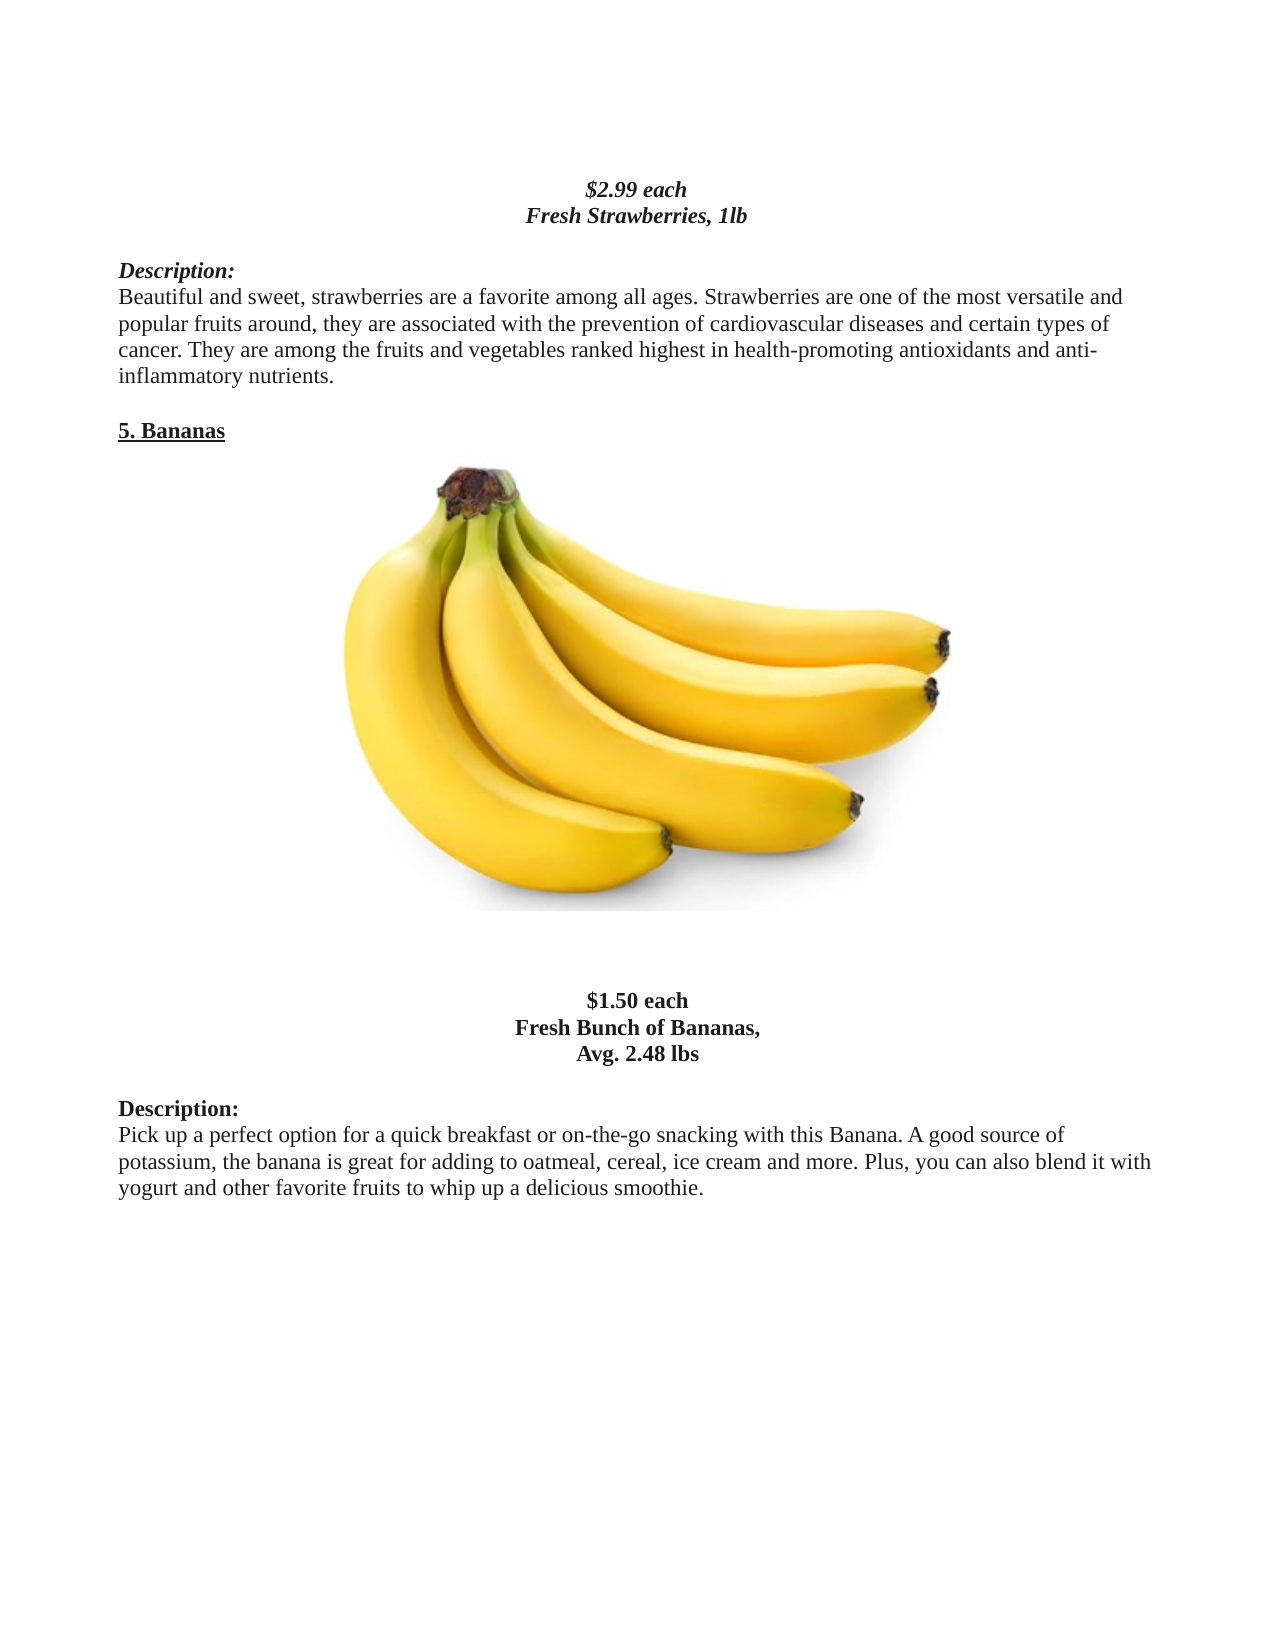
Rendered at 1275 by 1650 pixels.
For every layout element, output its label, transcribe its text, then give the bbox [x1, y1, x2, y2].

text Fresh Bunch of Bananas, [118, 1014, 1157, 1040]
text Fresh Strawberries, 1lb [118, 202, 1157, 228]
picture [296, 443, 979, 930]
text Description: [118, 257, 1157, 283]
text Pick up a perfect option for a quick breakfast or on-the-go snacking with this Banana. A good source of potassium, the banana is great for adding to oatmeal, cereal, ice cream and more. Plus, you can also blend it with yogurt and other favorite fruits to whip up a delicious smoothie. [118, 1122, 1157, 1201]
text Avg. 2.48 lbs [118, 1040, 1157, 1066]
text Beautiful and sweet, strawberries are a favorite among all ages. Strawberries are one of the most versatile and popular fruits around, they are associated with the prevention of cardiovascular diseases and certain types of cancer. They are among the fruits and vegetables ranked highest in health-promoting antioxidants and anti-inflammatory nutrients. [118, 283, 1157, 389]
text $1.50 each [118, 987, 1157, 1014]
text $2.99 each [118, 176, 1157, 202]
text Description: [118, 1095, 1157, 1122]
text 5. Bananas [118, 418, 1157, 444]
